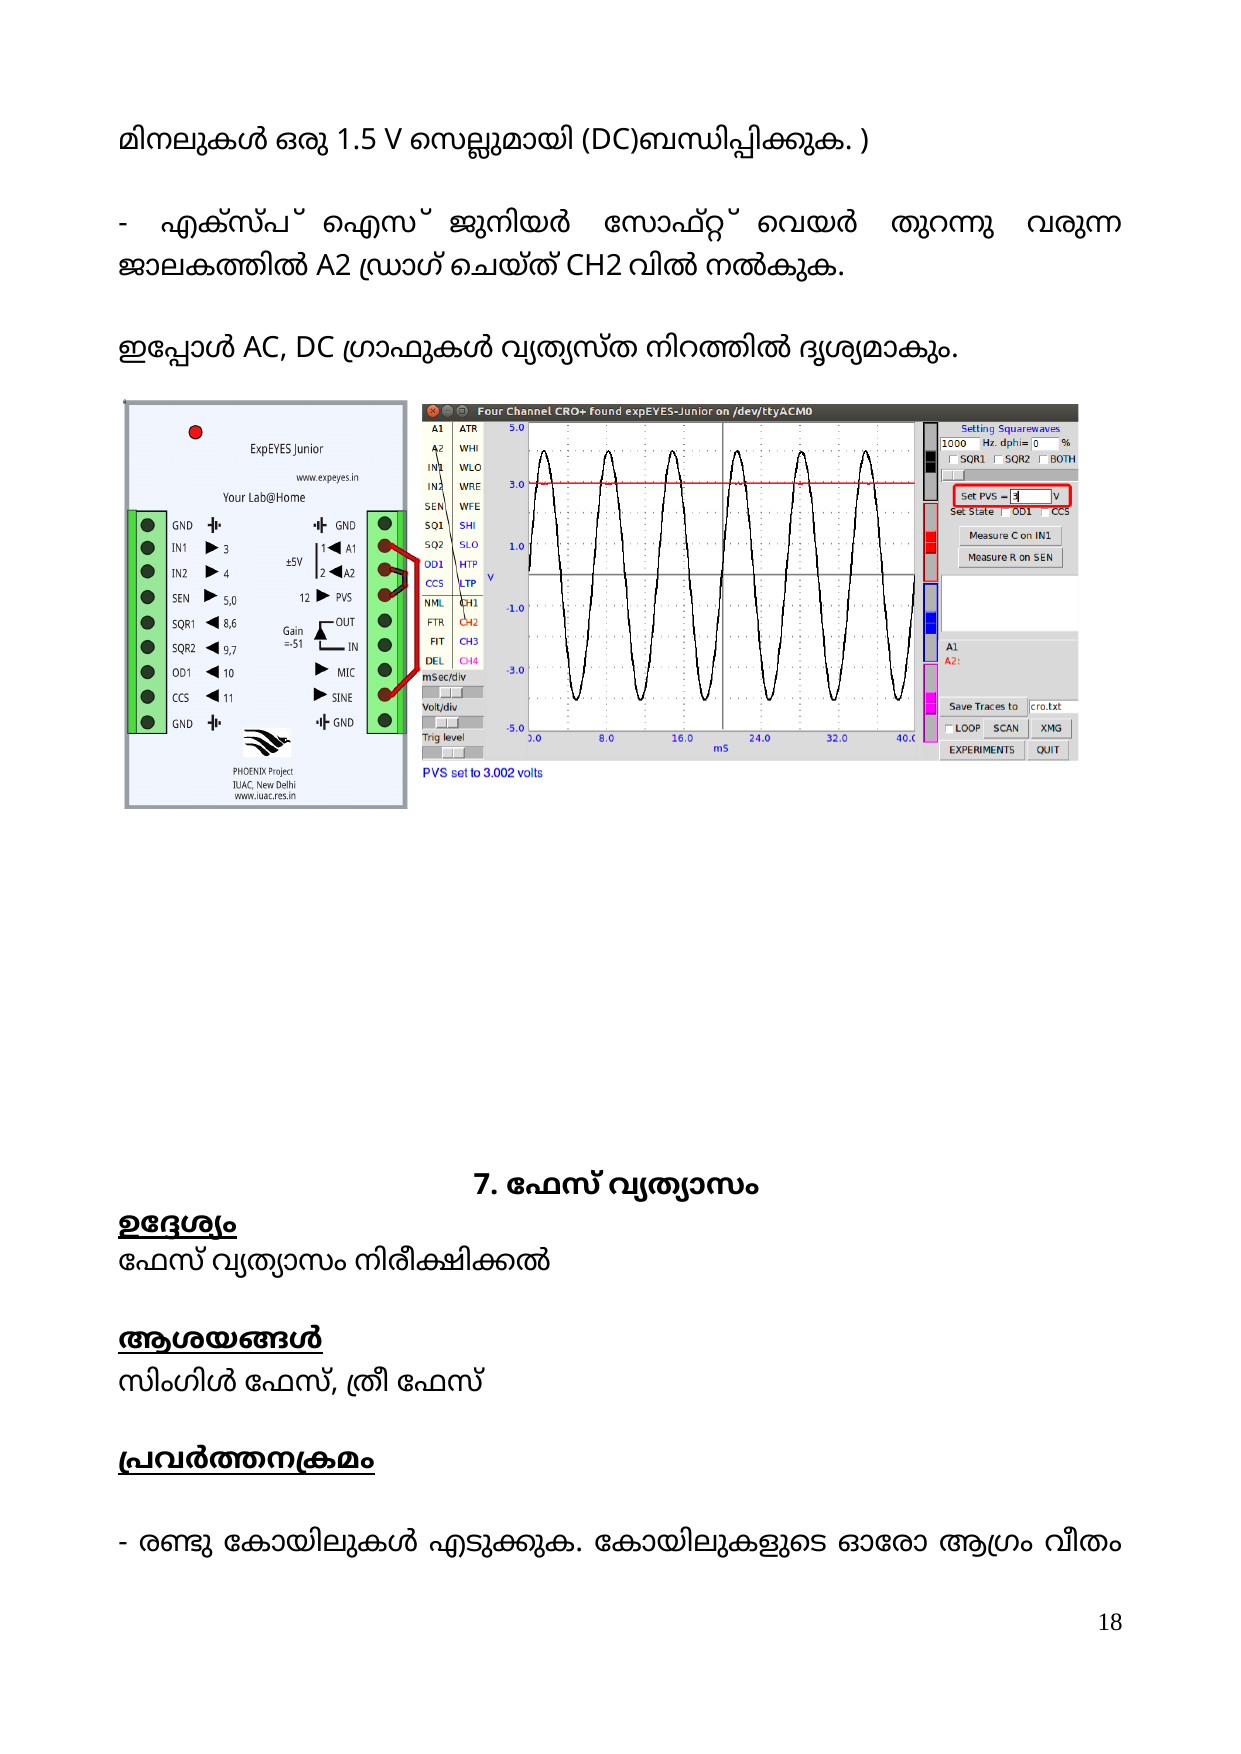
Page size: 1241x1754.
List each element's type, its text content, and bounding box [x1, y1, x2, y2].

text ഉദ്ദേശ്യം [118, 1206, 1122, 1244]
text പ്രവര്‍ത്തനക്രമം [118, 1443, 1122, 1481]
text 7. ഫേസ് വ്യത്യാസം [118, 1163, 1122, 1206]
text ഇപ്പോള്‍ AC, DC ഗ്രാഫുകള്‍ വ്യത്യസ്ത നിറത്തില്‍ ദൃശ്യമാകും. [118, 327, 1122, 369]
text ആശയങ്ങള്‍ [118, 1322, 1122, 1360]
text മിനലുകള്‍ ഒരു 1.5 V സെല്ലുമായി (DC)ബന്ധിപ്പിക്കുക. ) [118, 118, 1122, 161]
text സിംഗിള്‍ ഫേസ്, ത്രീ ഫേസ് [118, 1360, 1122, 1403]
text - രണ്ടു കോയിലുകള്‍ എടുക്കുക. കോയിലുകളുടെ ഓരോ ആഗ്രം വീതം [118, 1521, 1122, 1563]
picture [121, 398, 1079, 812]
text - എക്സ്പ് ഐസ് ജുനിയര്‍ സോഫ്റ്റ് വെയര്‍ തുറന്നു വരുന്ന ജാലകത്തില്‍ A2 ഡ്രാഗ് ചെയ്ത് CH2വില്‍ നല്‍കുക. [118, 201, 1122, 287]
text ഫേസ് വ്യത്യാസം നിരീക്ഷിക്കല്‍ [118, 1244, 1122, 1282]
